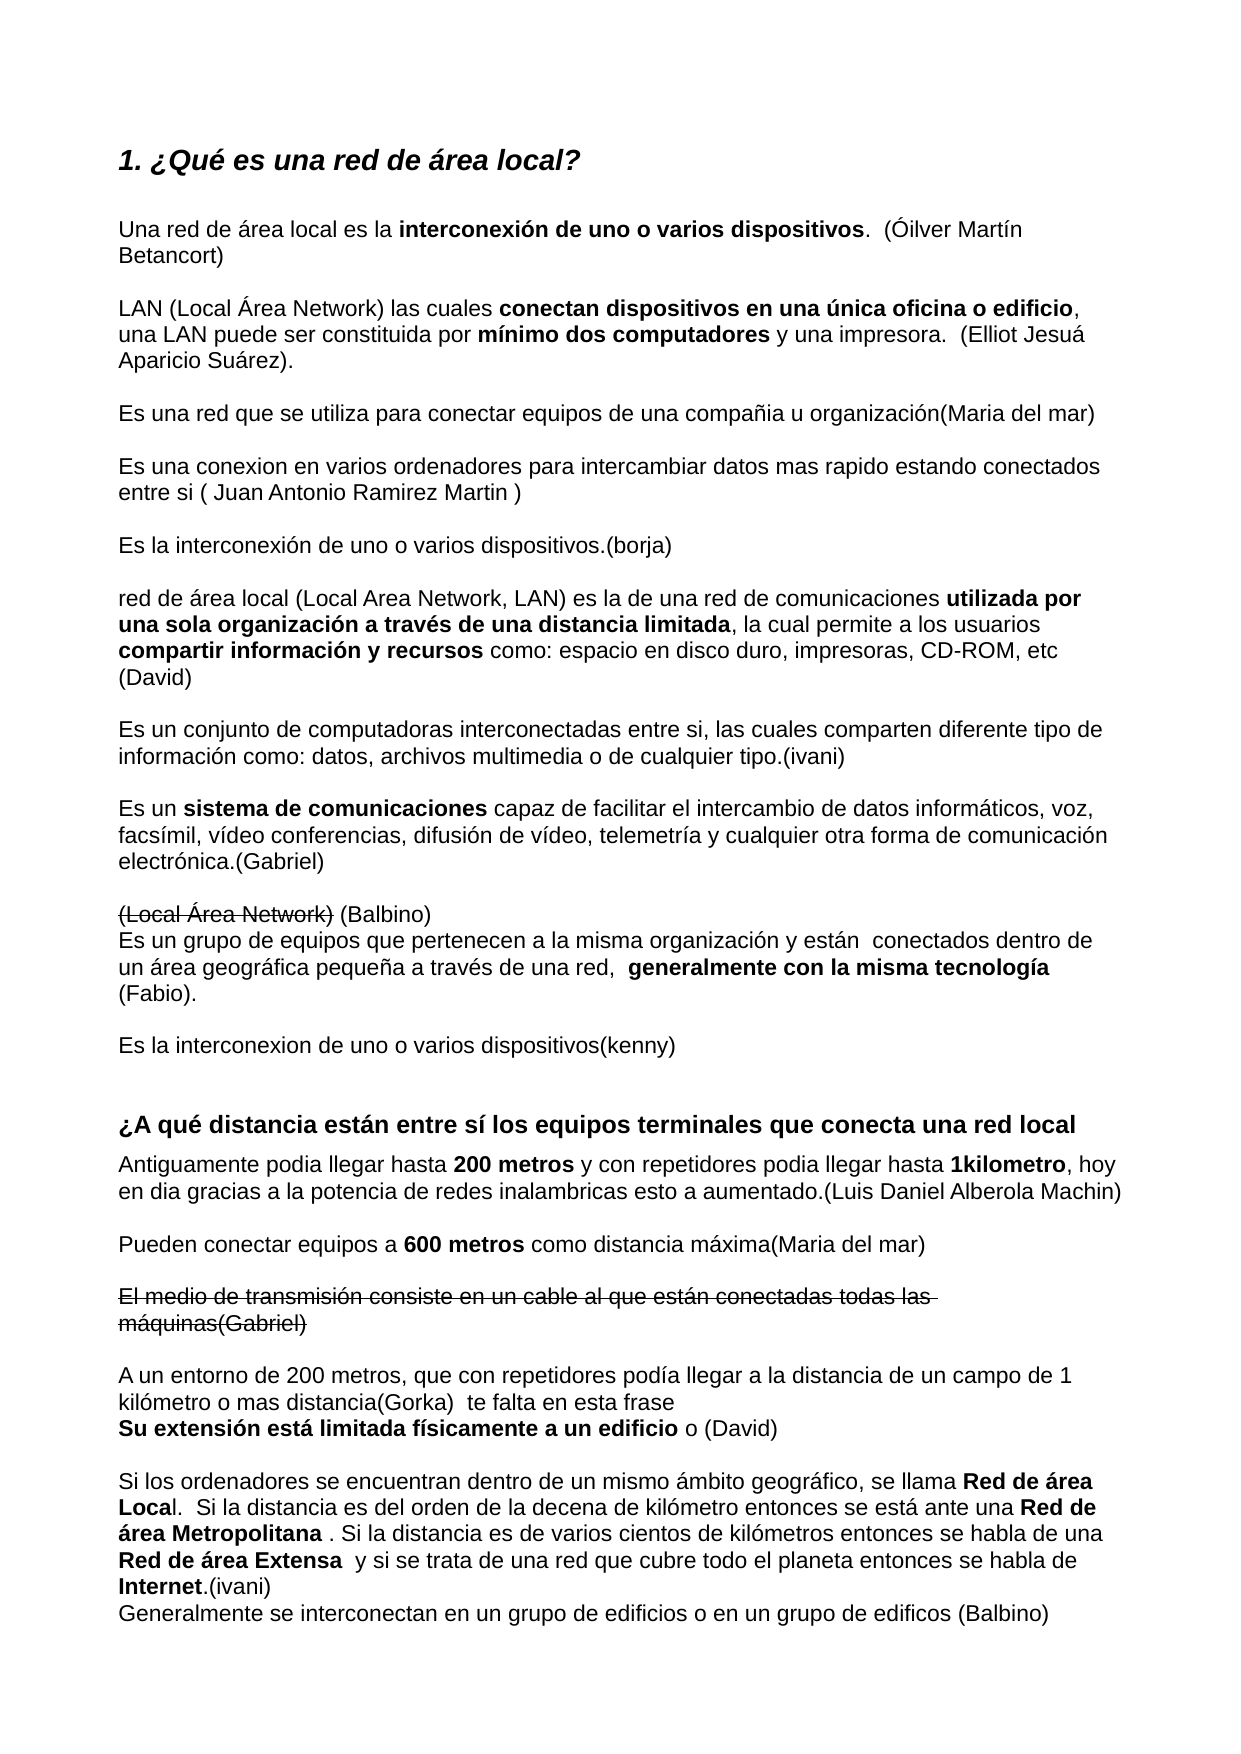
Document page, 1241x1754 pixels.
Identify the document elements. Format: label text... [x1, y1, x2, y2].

text Si los ordenadores se encuentran dentro de un mismo ámbito geográfico, se llama Red de área Local. Si la distancia es del orden de la decena de kilómetro entonces se está ante una Red de área Metropolitana . Si la distancia es de varios cientos de kilómetros entonces se habla de una Red de área Extensa y si se trata de una red que cubre todo el planeta entonces se habla de Internet.(ivani) [118, 1468, 1122, 1599]
text Es la interconexion de uno o varios dispositivos(kenny) [118, 1032, 1122, 1059]
text Su extensión está limitada físicamente a un edificio o (David) [118, 1415, 1122, 1441]
text El medio de transmisión consiste en un cable al que están conectadas todas las máquinas(Gabriel) [118, 1283, 1122, 1336]
text Es un conjunto de computadoras interconectadas entre si, las cuales comparten diferente tipo de información como: datos, archivos multimedia o de cualquier tipo.(ivani) [118, 716, 1122, 769]
text Es una conexion en varios ordenadores para intercambiar datos mas rapido estando conectados entre si ( Juan Antonio Ramirez Martin ) [118, 453, 1122, 505]
text Generalmente se interconectan en un grupo de edificios o en un grupo de edificos (Balbino) [118, 1599, 1122, 1626]
subtitle 1. ¿Qué es una red de área local? [118, 143, 1122, 177]
text LAN (Local Área Network) las cuales conectan dispositivos en una única oficina o edificio, una LAN puede ser constituida por mínimo dos computadores y una impresora. (Elliot Jesuá Aparicio Suárez). [118, 294, 1122, 374]
text Es un grupo de equipos que pertenecen a la misma organización y están conectados dentro de un área geográfica pequeña a través de una red, generalmente con la misma tecnología (Fabio). [118, 927, 1122, 1006]
text Es un sistema de comunicaciones capaz de facilitar el intercambio de datos informáticos, voz, facsímil, vídeo conferencias, difusión de vídeo, telemetría y cualquier otra forma de comunicación electrónica.(Gabriel) [118, 795, 1122, 874]
text Antiguamente podia llegar hasta 200 metros y con repetidores podia llegar hasta 1kilometro, hoy en dia gracias a la potencia de redes inalambricas esto a aumentado.(Luis Daniel Alberola Machin) [118, 1151, 1122, 1204]
text red de área local (Local Area Network, LAN) es la de una red de comunicaciones utilizada por una sola organización a través de una distancia limitada, la cual permite a los usuarios compartir información y recursos como: espacio en disco duro, impresoras, CD-ROM, etc (David) [118, 584, 1122, 690]
text Es la interconexión de uno o varios dispositivos.(borja) [118, 532, 1122, 558]
text Una red de área local es la interconexión de uno o varios dispositivos. (Óilver Martín Betancort) [118, 216, 1122, 268]
text A un entorno de 200 metros, que con repetidores podía llegar a la distancia de un campo de 1 kilómetro o mas distancia(Gorka) te falta en esta frase [118, 1362, 1122, 1415]
subtitle ¿A qué distancia están entre sí los equipos terminales que conecta una red local [118, 1110, 1122, 1139]
text (Local Área Network) (Balbino) [118, 901, 1122, 927]
text Es una red que se utiliza para conectar equipos de una compañia u organización(Maria del mar) [118, 400, 1122, 426]
text Pueden conectar equipos a 600 metros como distancia máxima(Maria del mar) [118, 1231, 1122, 1257]
